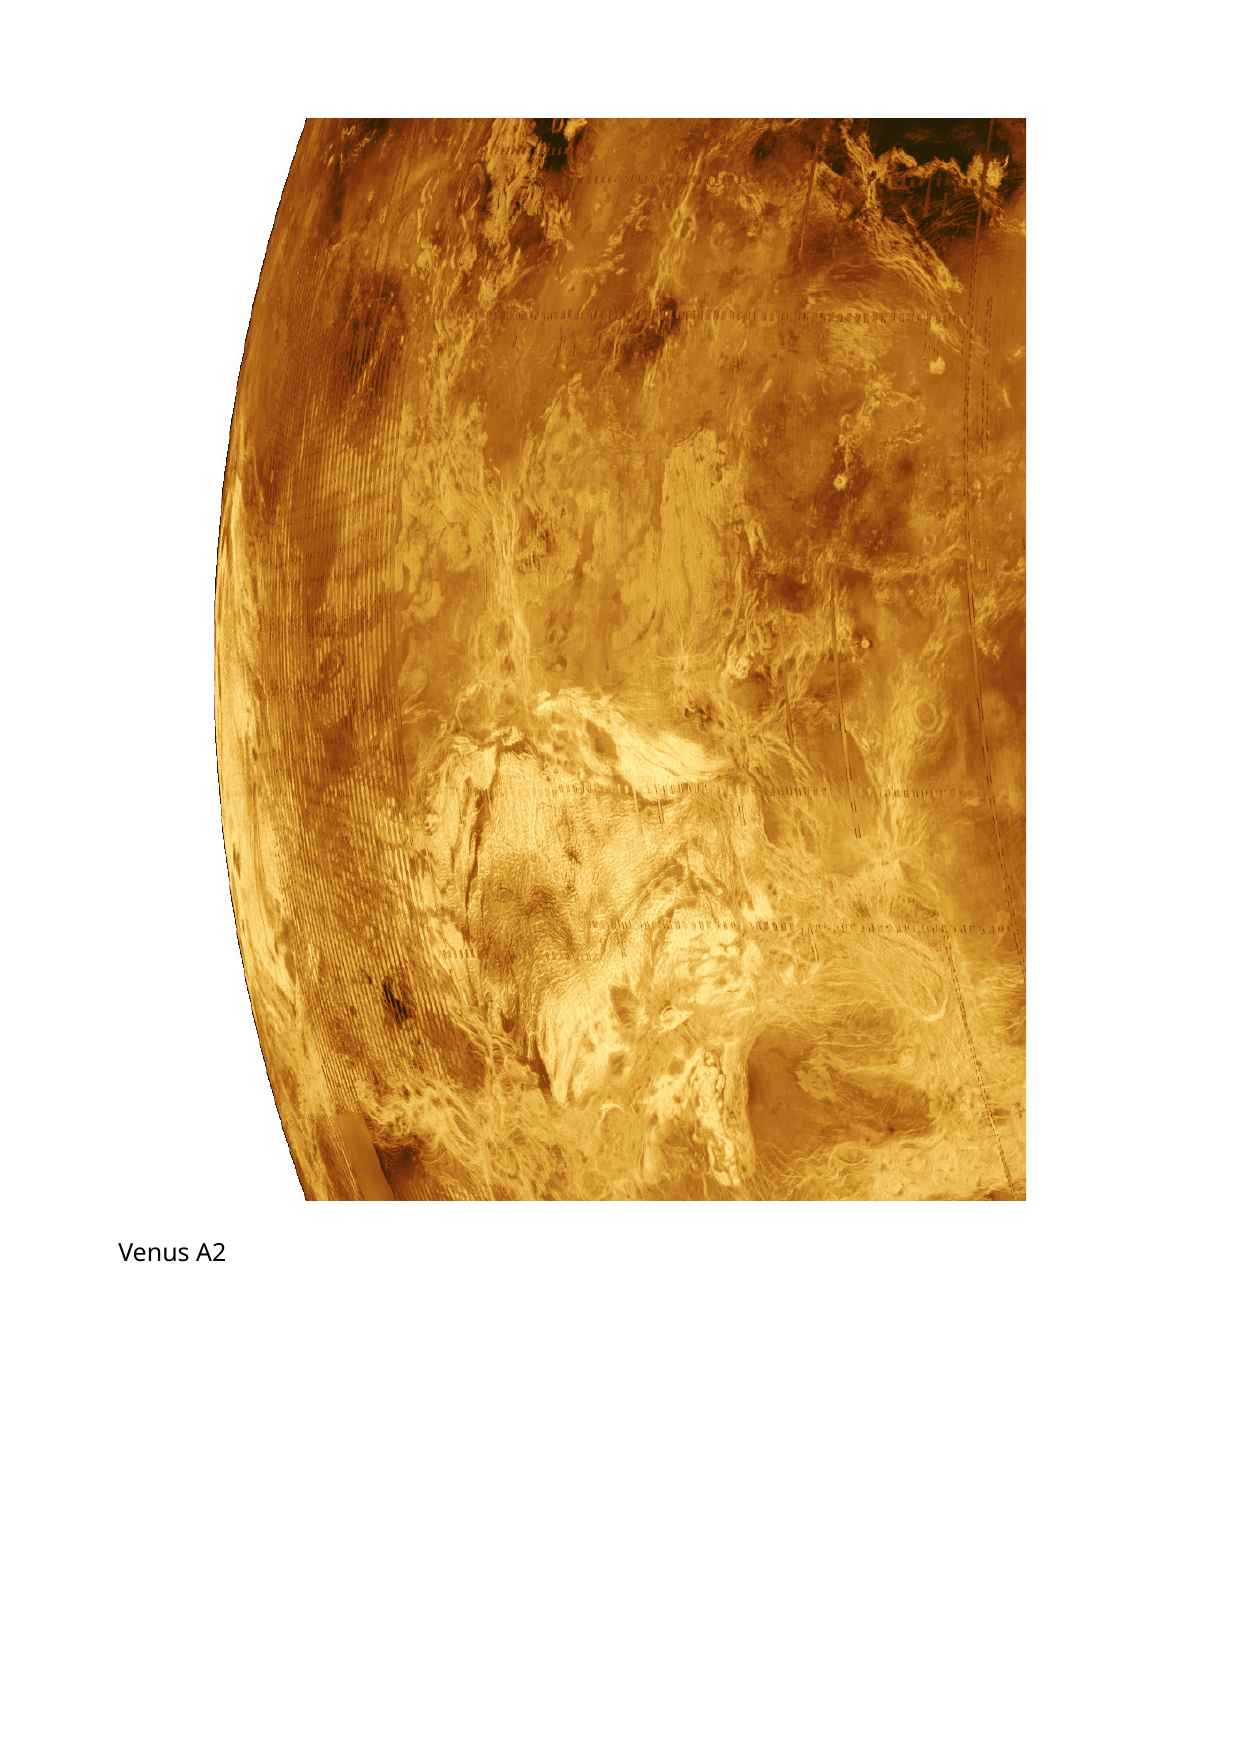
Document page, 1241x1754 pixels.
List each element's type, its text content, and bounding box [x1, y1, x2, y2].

picture [214, 118, 1027, 1201]
text Venus A2 [118, 1234, 1122, 1269]
